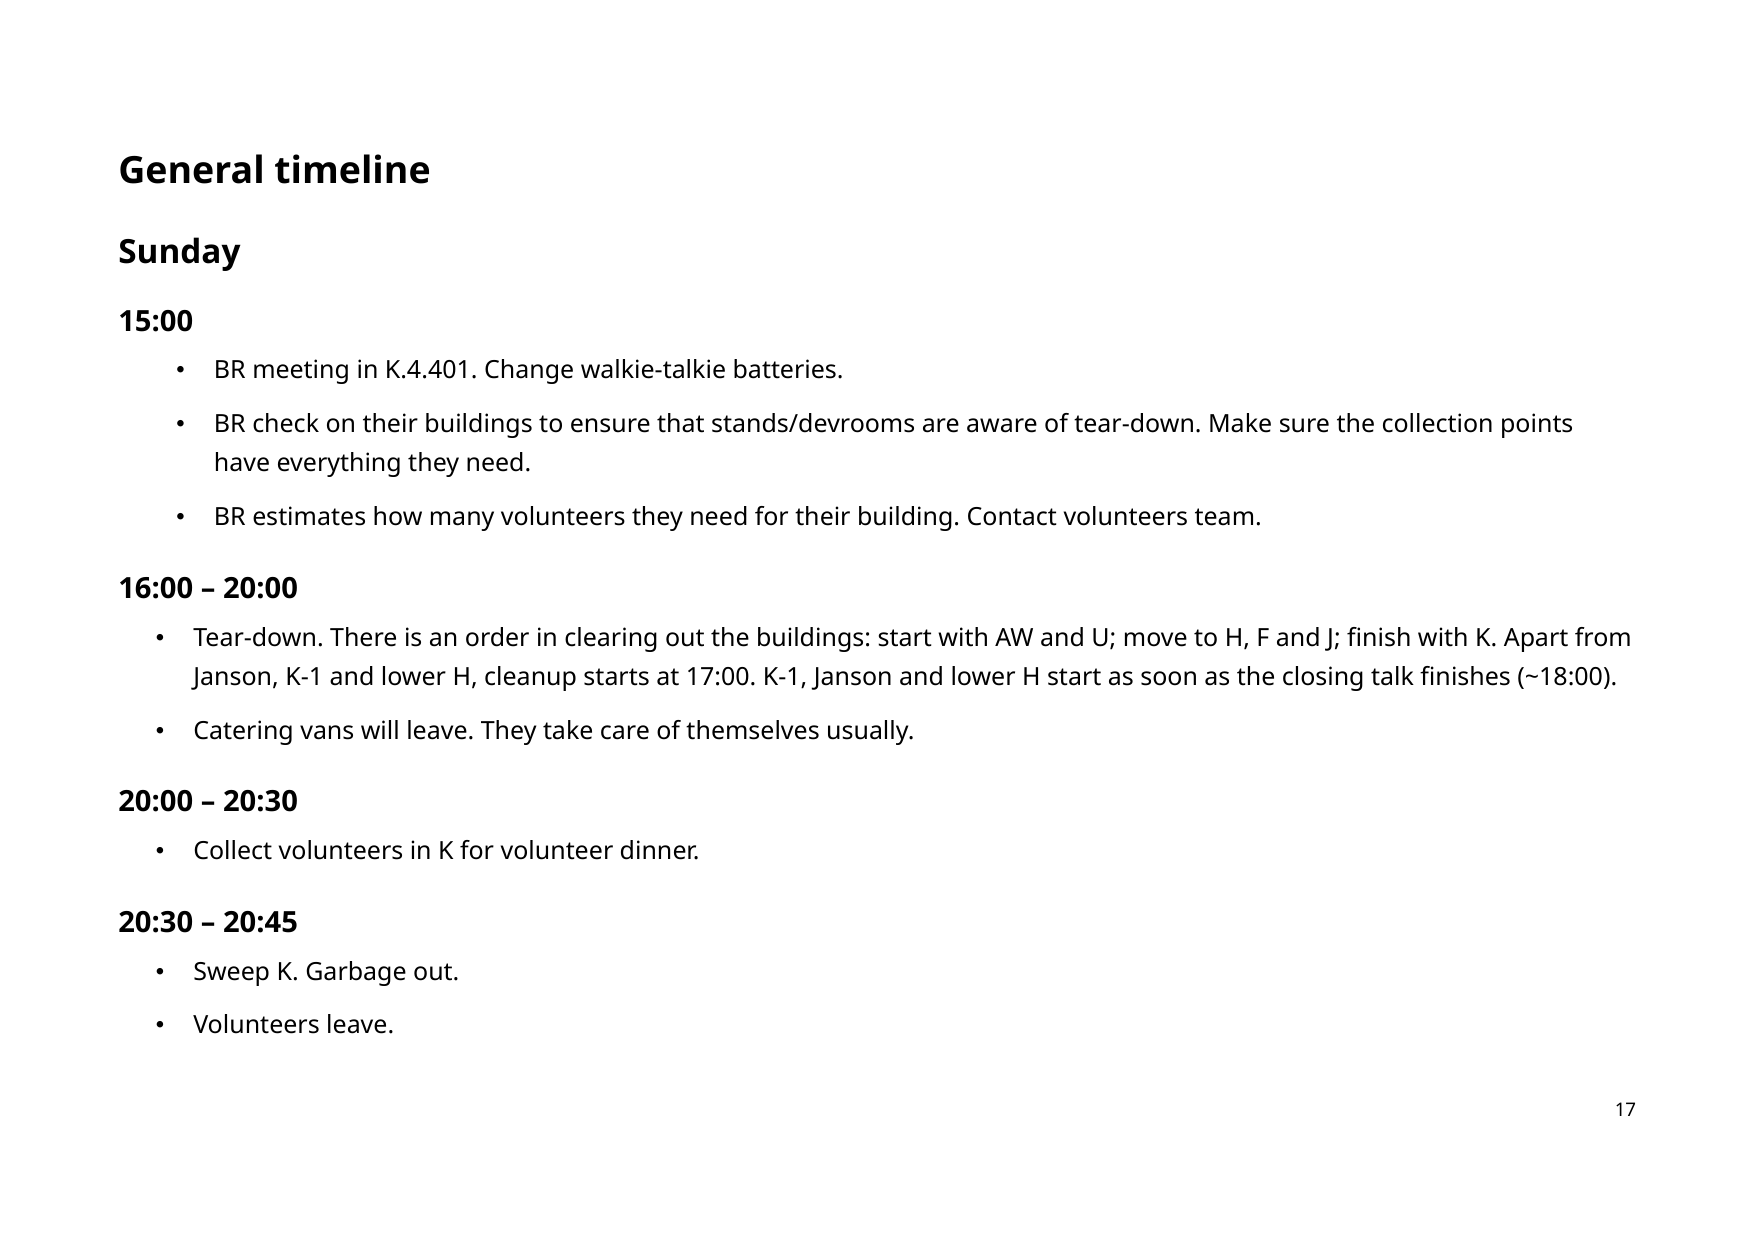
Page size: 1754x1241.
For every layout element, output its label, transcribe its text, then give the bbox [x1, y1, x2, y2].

subtitle 20:30 – 20:45 [118, 901, 1636, 941]
subtitle General timeline [118, 143, 1636, 194]
list Volunteers leave. [156, 1007, 1636, 1041]
list Catering vans will leave. They take care of themselves usually. [156, 712, 1636, 746]
list Sweep K. Garbage out. [156, 953, 1636, 987]
list BR meeting in K.4.401. Change walkie-talkie batteries. [176, 352, 1636, 386]
list BR check on their buildings to ensure that stands/devrooms are aware of tear-down. Make sure the collection points have everything they need. [176, 406, 1636, 479]
list BR estimates how many volunteers they need for their building. Contact volunteers team. [176, 499, 1636, 533]
subtitle 15:00 [118, 300, 1636, 340]
list Collect volunteers in K for volunteer dinner. [156, 833, 1636, 867]
subtitle Sunday [118, 227, 1636, 273]
subtitle 20:00 – 20:30 [118, 781, 1636, 820]
list Tear-down. There is an order in clearing out the buildings: start with AW and U; move to H, F and J; finish with K. Apart from Janson, K-1 and lower H, cleanup starts at 17:00. K-1, Janson and lower H start as soon as the closing talk finishes (~18:00). [156, 619, 1636, 693]
subtitle 16:00 – 20:00 [118, 567, 1636, 607]
